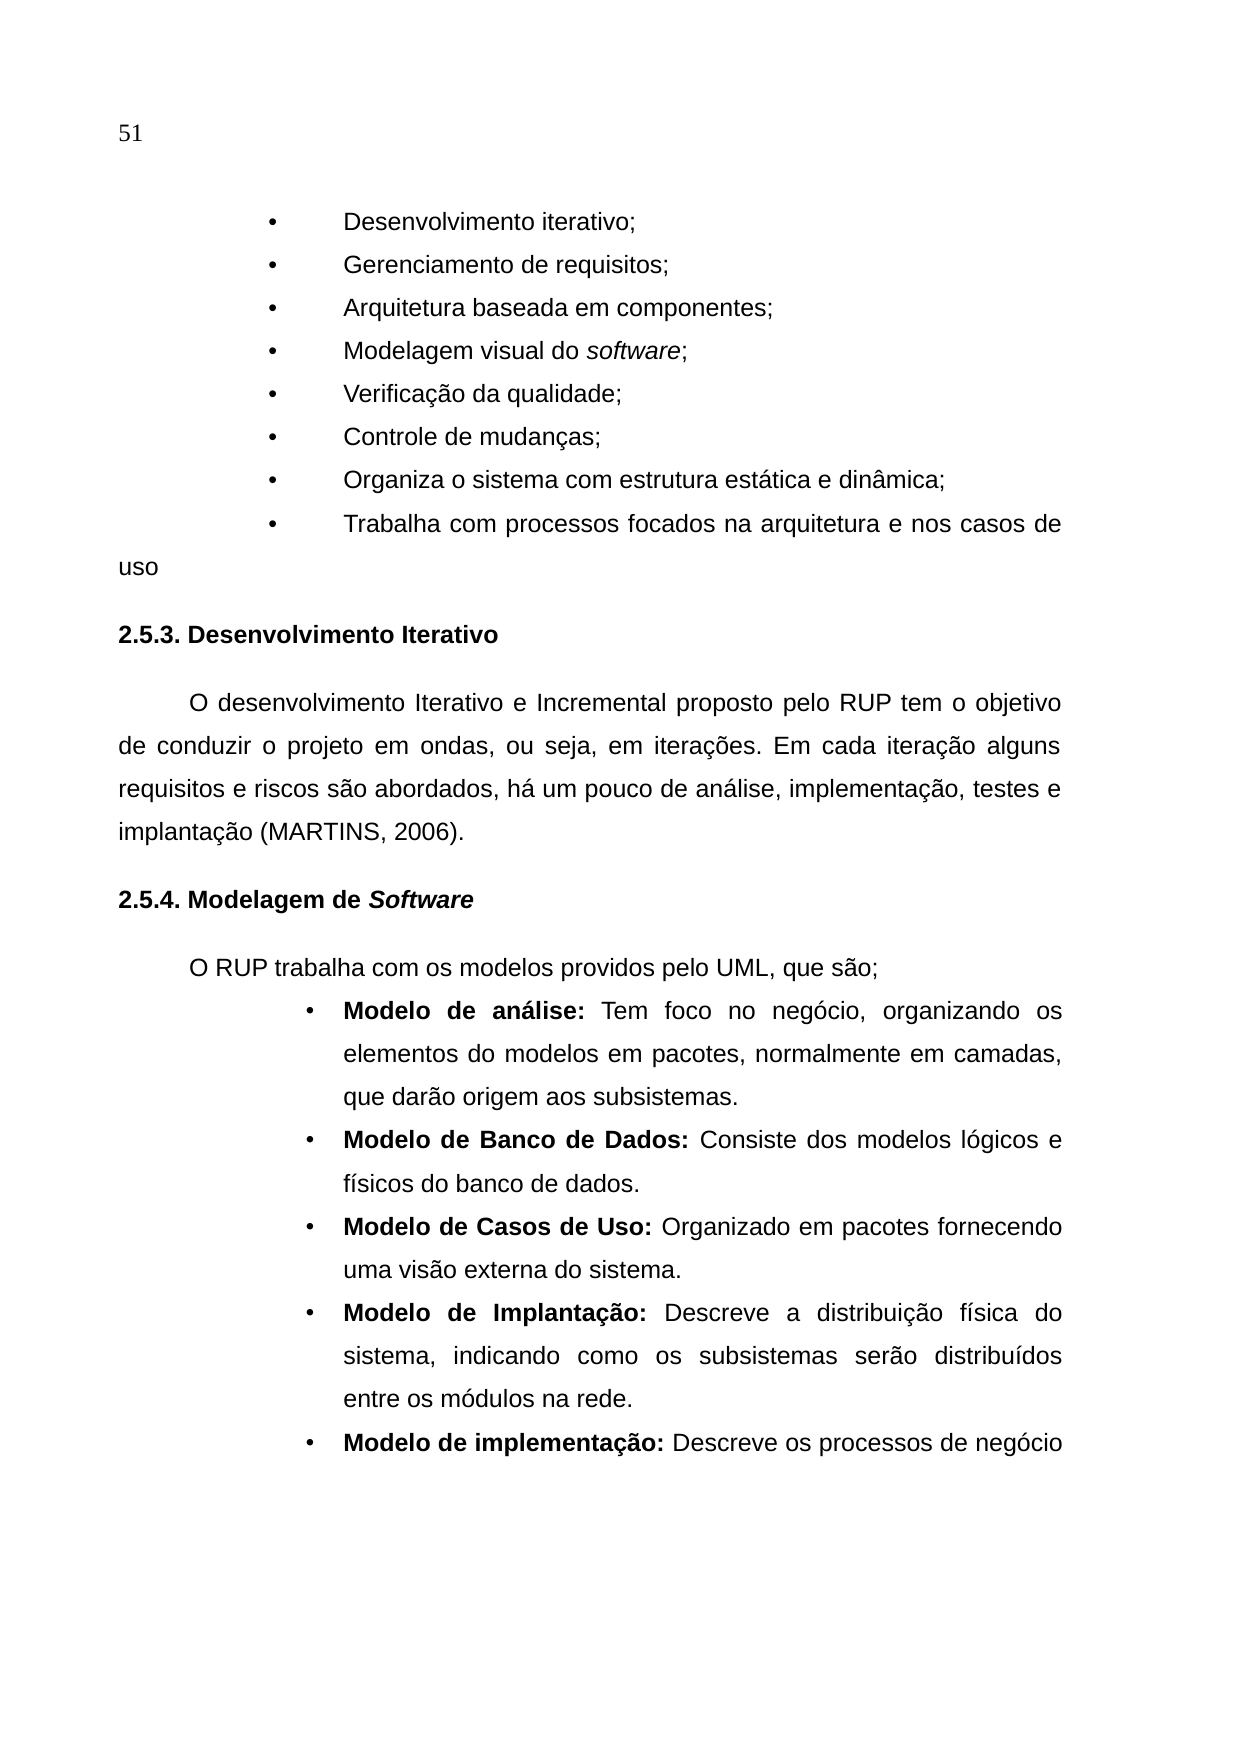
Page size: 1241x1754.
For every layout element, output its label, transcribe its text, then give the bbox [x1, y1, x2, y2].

text O RUP trabalha com os modelos providos pelo UML, que são; [118, 953, 1063, 981]
list Modelo de implementação: Descreve os processos de negócio [306, 1427, 1063, 1456]
list Modelo de Banco de Dados: Consiste dos modelos lógicos e físicos do banco de dados. [306, 1125, 1063, 1197]
text • Desenvolvimento iterativo; [118, 207, 1063, 235]
list Modelo de Casos de Uso: Organizado em pacotes fornecendo uma visão externa do sistema. [306, 1212, 1063, 1284]
text • Controle de mudanças; [118, 422, 1063, 451]
text • Arquitetura baseada em componentes; [118, 293, 1063, 322]
list Modelo de Implantação: Descreve a distribuição física do sistema, indicando como os subsistemas serão distribuídos entre os módulos na rede. [306, 1298, 1063, 1413]
text • Verificação da qualidade; [118, 379, 1063, 408]
text • Gerenciamento de requisitos; [118, 250, 1063, 278]
text • Organiza o sistema com estrutura estática e dinâmica; [118, 465, 1063, 494]
subtitle 2.5.4. Modelagem de Software [118, 885, 1063, 913]
subtitle 2.5.3. Desenvolvimento Iterativo [118, 619, 1063, 648]
text O desenvolvimento Iterativo e Incremental proposto pelo RUP tem o objetivo de conduzir o projeto em ondas, ou seja, em iterações. Em cada iteração alguns requisitos e riscos são abordados, há um pouco de análise, implementação, testes e implantação (MARTINS, 2006). [118, 687, 1063, 846]
list Modelo de análise: Tem foco no negócio, organizando os elementos do modelos em pacotes, normalmente em camadas, que darão origem aos subsistemas. [306, 996, 1063, 1111]
text • Modelagem visual do software; [118, 336, 1063, 365]
text • Trabalha com processos focados na arquitetura e nos casos de uso [118, 508, 1063, 580]
